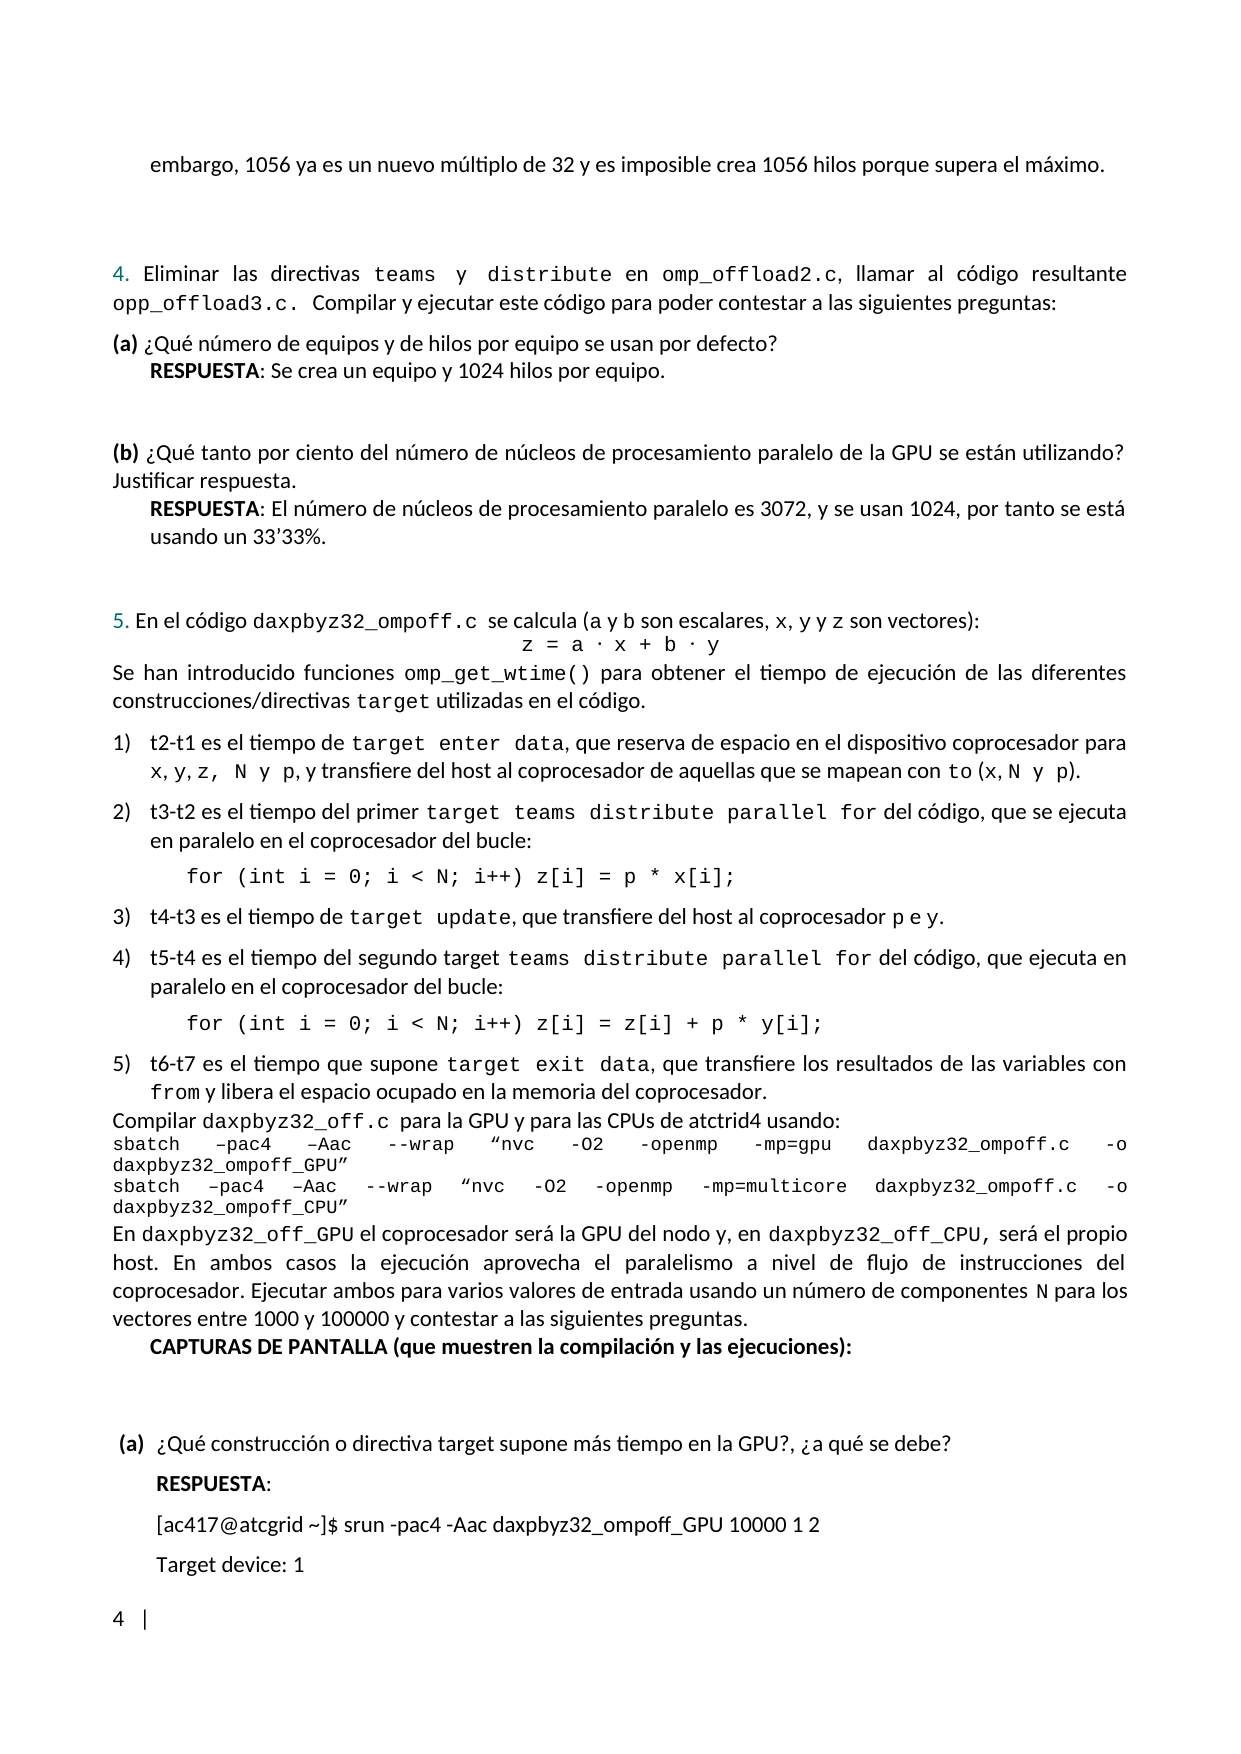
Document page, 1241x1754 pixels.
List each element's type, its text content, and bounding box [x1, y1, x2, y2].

list t4-t3 es el tiempo de target update, que transfiere del host al coprocesador p e y. [112, 902, 1128, 931]
list (a) ¿Qué número de equipos y de hilos por equipo se usan por defecto? [112, 329, 1128, 357]
list t3-t2 es el tiempo del primer target teams distribute parallel for del código, que se ejecuta en paralelo en el coprocesador del bucle: [112, 797, 1128, 854]
list t6-t7 es el tiempo que supone target exit data, que transfiere los resultados de las variables con from y libera el espacio ocupado en la memoria del coprocesador. [112, 1049, 1128, 1106]
text z = a  x + b  y [112, 634, 1128, 658]
text sbatch –pac4 –Aac --wrap “nvc -O2 -openmp -mp=gpu daxpbyz32_ompoff.c -o daxpbyz32_ompoff_GPU” [112, 1134, 1128, 1177]
list ¿Qué construcción o directiva target supone más tiempo en la GPU?, ¿a qué se debe? [119, 1429, 1128, 1457]
list Target device: 1 [156, 1551, 1128, 1578]
text CAPTURAS DE PANTALLA (que muestren la compilación y las ejecuciones): [150, 1332, 1128, 1360]
text 5. En el código daxpbyz32_ompoff.c se calcula (a y b son escalares, x, y y z son vectores): [112, 606, 1128, 634]
text En daxpbyz32_off_GPU el coprocesador será la GPU del nodo y, en daxpbyz32_off_CPU, será el propio host. En ambos casos la ejecución aprovecha el paralelismo a nivel de flujo de instrucciones del coprocesador. Ejecutar ambos para varios valores de entrada usando un número de componentes N para los vectores entre 1000 y 100000 y contestar a las siguientes preguntas. [112, 1219, 1128, 1332]
text embargo, 1056 ya es un nuevo múltiplo de 32 y es imposible crea 1056 hilos porque supera el máximo. [150, 150, 1128, 178]
list 4. Eliminar las directivas teams y distribute en omp_offload2.c, llamar al código resultante opp_offload3.c. Compilar y ejecutar este código para poder contestar a las siguientes preguntas: [112, 259, 1128, 316]
text RESPUESTA: El número de núcleos de procesamiento paralelo es 3072, y se usan 1024, por tanto se está usando un 33’33%. [150, 494, 1128, 550]
text RESPUESTA: Se crea un equipo y 1024 hilos por equipo. [150, 357, 1128, 385]
text Compilar daxpbyz32_off.c para la GPU y para las CPUs de atctrid4 usando: [112, 1106, 1128, 1134]
list for (int i = 0; i < N; i++) z[i] = p * x[i]; [186, 866, 1128, 890]
list t2-t1 es el tiempo de target enter data, que reserva de espacio en el dispositivo coprocesador para x, y, z, N y p, y transfiere del host al coprocesador de aquellas que se mapean con to (x, N y p). [112, 728, 1128, 785]
text Se han introducido funciones omp_get_wtime() para obtener el tiempo de ejecución de las diferentes construcciones/directivas target utilizadas en el código. [112, 658, 1128, 715]
list RESPUESTA: [156, 1469, 1128, 1497]
text sbatch –pac4 –Aac --wrap “nvc -O2 -openmp -mp=multicore daxpbyz32_ompoff.c -o daxpbyz32_ompoff_CPU” [112, 1177, 1128, 1219]
list [ac417@atcgrid ~]$ srun -pac4 -Aac daxpbyz32_ompoff_GPU 10000 1 2 [156, 1510, 1128, 1538]
list t5-t4 es el tiempo del segundo target teams distribute parallel for del código, que ejecuta en paralelo en el coprocesador del bucle: [112, 943, 1128, 1000]
list (b) ¿Qué tanto por ciento del número de núcleos de procesamiento paralelo de la GPU se están utilizando? Justificar respuesta. [112, 438, 1128, 494]
list for (int i = 0; i < N; i++) z[i] = z[i] + p * y[i]; [186, 1012, 1128, 1036]
